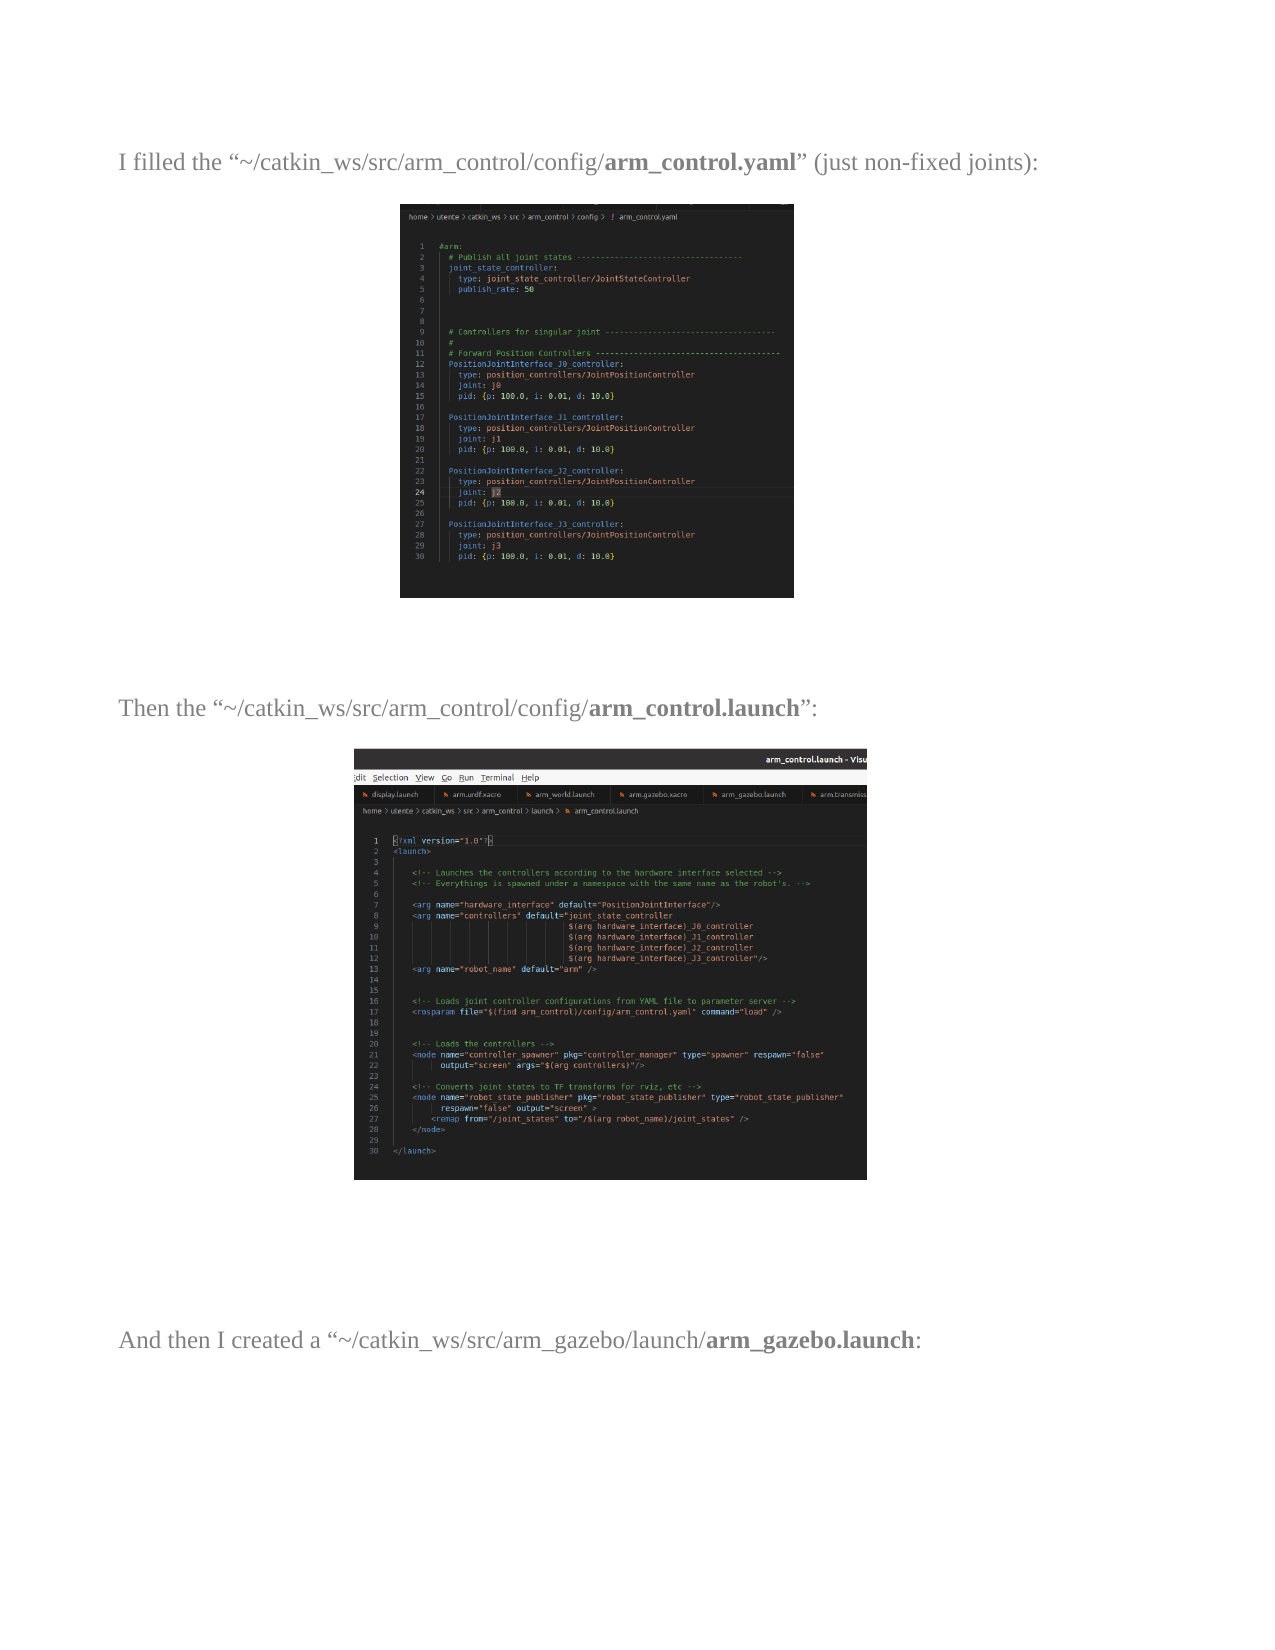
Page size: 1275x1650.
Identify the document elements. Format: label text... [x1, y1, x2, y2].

text Then the “~/catkin_ws/src/arm_control/config/arm_control.launch”: [118, 693, 1157, 722]
text I filled the “~/catkin_ws/src/arm_control/config/arm_control.yaml” (just non-fixed joints): [118, 147, 1157, 176]
text And then I created a “~/catkin_ws/src/arm_gazebo/launch/arm_gazebo.launch: [118, 1326, 1157, 1354]
picture [354, 748, 414, 1180]
picture [400, 204, 431, 598]
